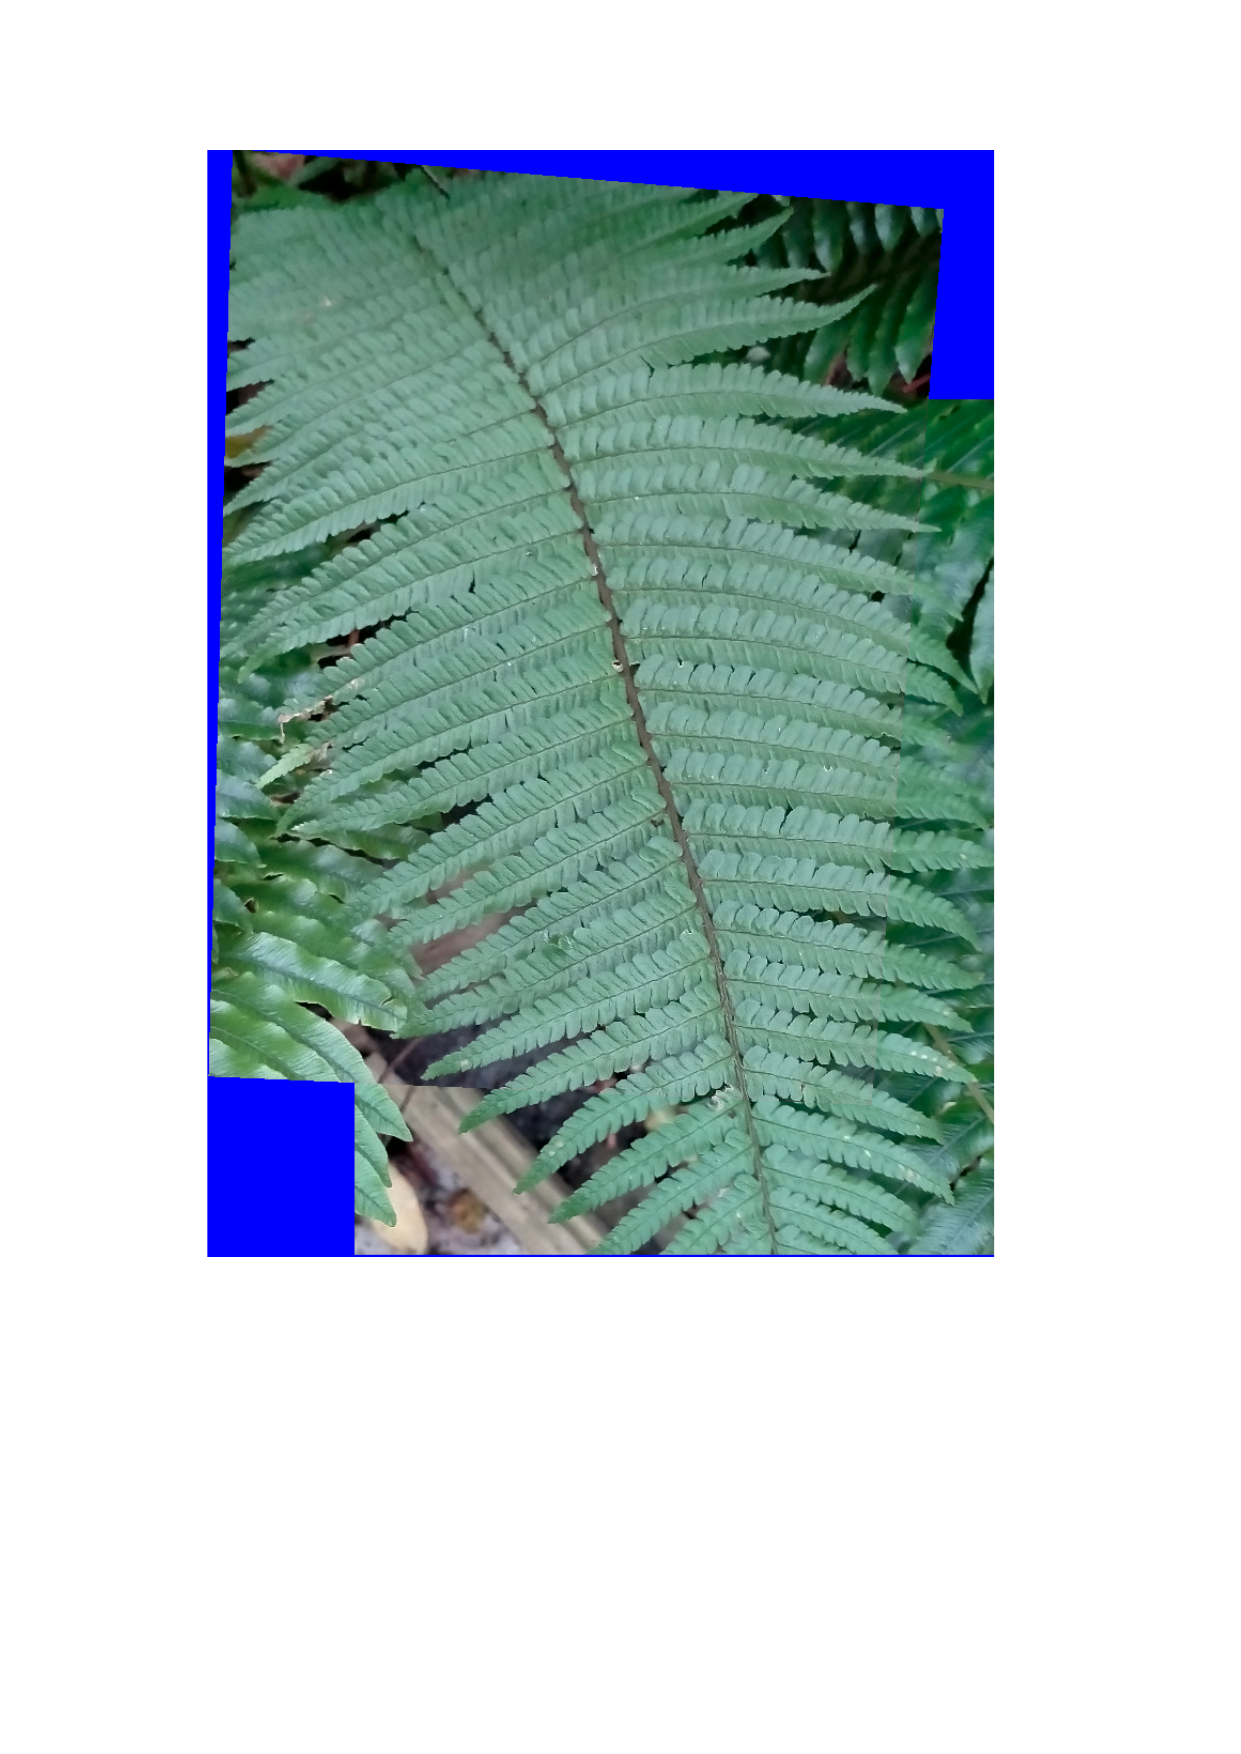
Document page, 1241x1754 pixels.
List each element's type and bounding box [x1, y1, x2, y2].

picture [207, 150, 995, 1257]
